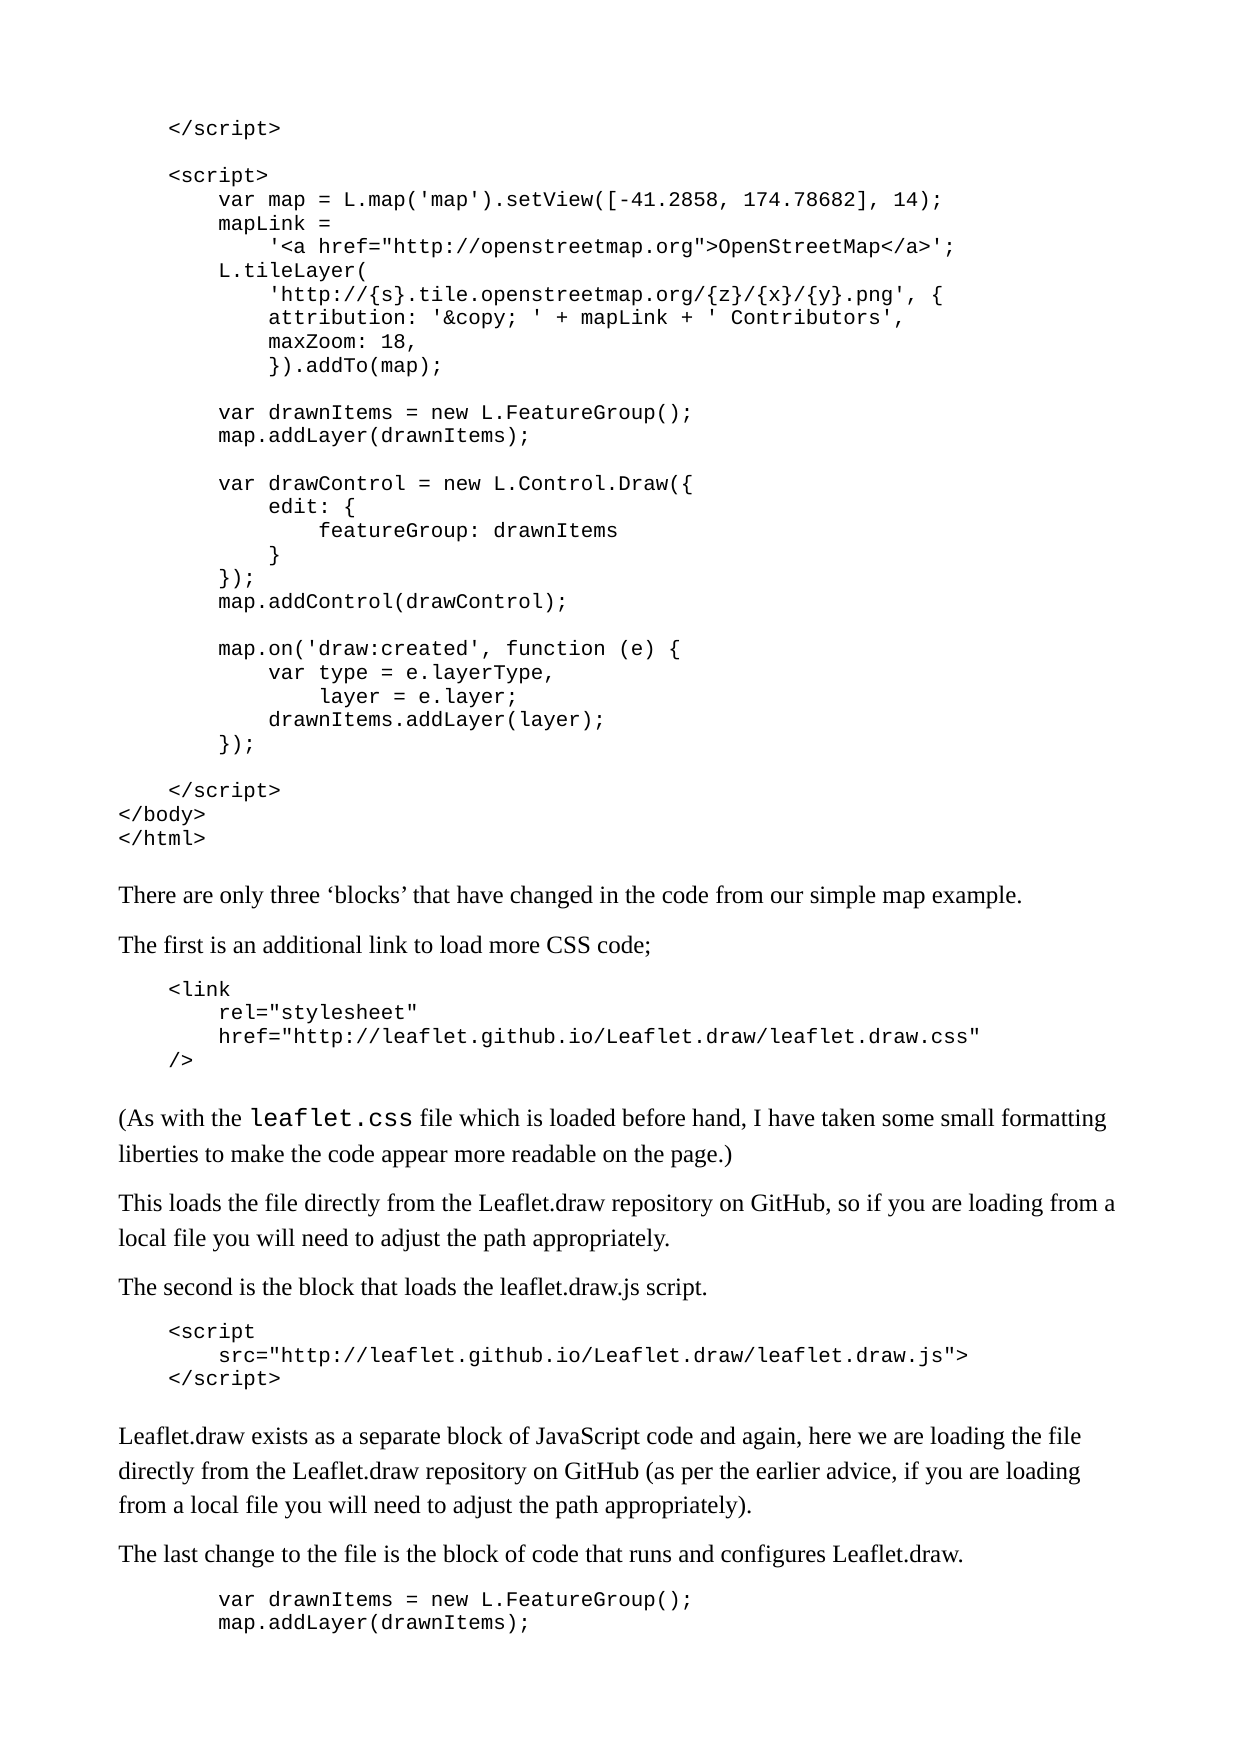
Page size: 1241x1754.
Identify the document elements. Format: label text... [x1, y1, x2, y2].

text var drawnItems = new L.FeatureGroup(); [118, 1588, 1122, 1612]
text var drawControl = new L.Control.Draw({ [118, 473, 1122, 496]
text /> [118, 1050, 1122, 1073]
text }); [118, 567, 1122, 591]
text '<a href="http://openstreetmap.org">OpenStreetMap</a>'; [118, 236, 1122, 260]
text maxZoom: 18, [118, 331, 1122, 354]
text }).addTo(map); [118, 354, 1122, 378]
text </html> [118, 827, 1122, 851]
text }); [118, 733, 1122, 757]
text L.tileLayer( [118, 260, 1122, 284]
text map.addLayer(drawnItems); [118, 1612, 1122, 1636]
text </body> [118, 804, 1122, 827]
text The last change to the file is the block of code that runs and configures Leaflet.draw. [118, 1539, 1122, 1568]
text var map = L.map('map').setView([-41.2858, 174.78682], 14); [118, 189, 1122, 213]
text <link [118, 979, 1122, 1002]
text mapLink = [118, 213, 1122, 236]
text drawnItems.addLayer(layer); [118, 709, 1122, 733]
text map.addLayer(drawnItems); [118, 426, 1122, 449]
text There are only three ‘blocks’ that have changed in the code from our simple map example. [118, 881, 1122, 909]
text The first is an additional link to load more CSS code; [118, 930, 1122, 958]
text <script> [118, 165, 1122, 189]
text attribution: '&copy; ' + mapLink + ' Contributors', [118, 307, 1122, 331]
text map.on('draw:created', function (e) { [118, 638, 1122, 662]
text href="http://leaflet.github.io/Leaflet.draw/leaflet.draw.css" [118, 1026, 1122, 1050]
text Leaflet.draw exists as a separate block of JavaScript code and again, here we are loading the file directly from the Leaflet.draw repository on GitHub (as per the earlier advice, if you are loading from a local file you will need to adjust the path appropriately). [118, 1421, 1122, 1519]
text This loads the file directly from the Leaflet.draw repository on GitHub, so if you are loading from a local file you will need to adjust the path appropriately. [118, 1188, 1122, 1252]
text layer = e.layer; [118, 686, 1122, 709]
text } [118, 544, 1122, 567]
text 'http://{s}.tile.openstreetmap.org/{z}/{x}/{y}.png', { [118, 284, 1122, 307]
text edit: { [118, 496, 1122, 520]
text map.addControl(drawControl); [118, 591, 1122, 615]
text var type = e.layerType, [118, 662, 1122, 686]
text <script [118, 1321, 1122, 1345]
text rel="stylesheet" [118, 1002, 1122, 1026]
text The second is the block that loads the leaflet.draw.js script. [118, 1272, 1122, 1301]
text src="http://leaflet.github.io/Leaflet.draw/leaflet.draw.js"> [118, 1345, 1122, 1368]
text </script> [118, 118, 1122, 142]
text (As with the leaflet.css file which is loaded before hand, I have taken some small formatting liberties to make the code appear more readable on the page.) [118, 1103, 1122, 1168]
text </script> [118, 1368, 1122, 1392]
text var drawnItems = new L.FeatureGroup(); [118, 402, 1122, 426]
text featureGroup: drawnItems [118, 520, 1122, 544]
text </script> [118, 780, 1122, 804]
